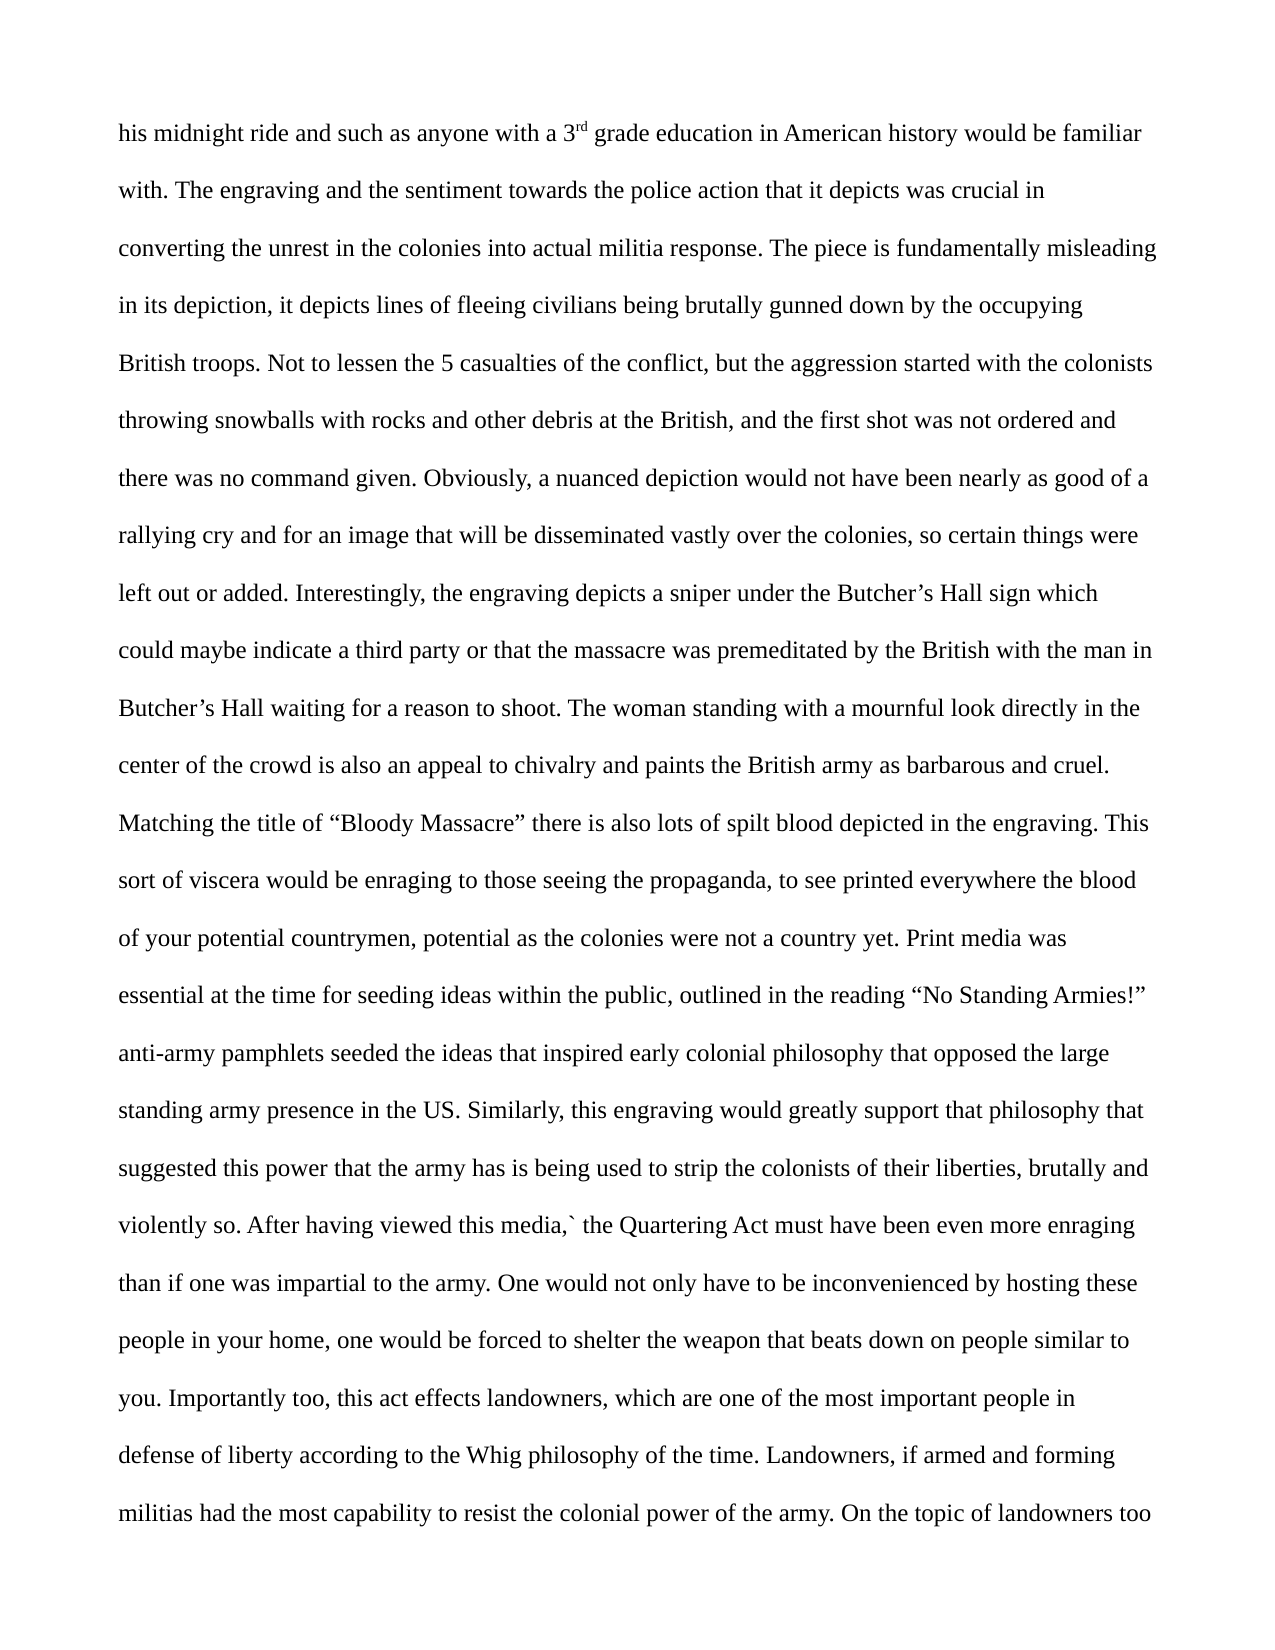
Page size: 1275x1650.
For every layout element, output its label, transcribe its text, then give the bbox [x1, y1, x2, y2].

text his midnight ride and such as anyone with a 3rd grade education in American history would be familiar with. The engraving and the sentiment towards the police action that it depicts was crucial in converting the unrest in the colonies into actual militia response. The piece is fundamentally misleading in its depiction, it depicts lines of fleeing civilians being brutally gunned down by the occupying British troops. Not to lessen the 5 casualties of the conflict, but the aggression started with the colonists throwing snowballs with rocks and other debris at the British, and the first shot was not ordered and there was no command given. Obviously, a nuanced depiction would not have been nearly as good of a rallying cry and for an image that will be disseminated vastly over the colonies, so certain things were left out or added. Interestingly, the engraving depicts a sniper under the Butcher’s Hall sign which could maybe indicate a third party or that the massacre was premeditated by the British with the man in Butcher’s Hall waiting for a reason to shoot. The woman standing with a mournful look directly in the center of the crowd is also an appeal to chivalry and paints the British army as barbarous and cruel. Matching the title of “Bloody Massacre” there is also lots of spilt blood depicted in the engraving. This sort of viscera would be enraging to those seeing the propaganda, to see printed everywhere the blood of your potential countrymen, potential as the colonies were not a country yet. Print media was essential at the time for seeding ideas within the public, outlined in the reading “No Standing Armies!” anti-army pamphlets seeded the ideas that inspired early colonial philosophy that opposed the large standing army presence in the US. Similarly, this engraving would greatly support that philosophy that suggested this power that the army has is being used to strip the colonists of their liberties, brutally and violently so. After having viewed this media,` the Quartering Act must have been even more enraging than if one was impartial to the army. One would not only have to be inconvenienced by hosting these people in your home, one would be forced to shelter the weapon that beats down on people similar to you. Importantly too, this act effects landowners, which are one of the most important people in defense of liberty according to the Whig philosophy of the time. Landowners, if armed and forming militias had the most capability to resist the colonial power of the army. On the topic of landowners too [118, 118, 1157, 1527]
